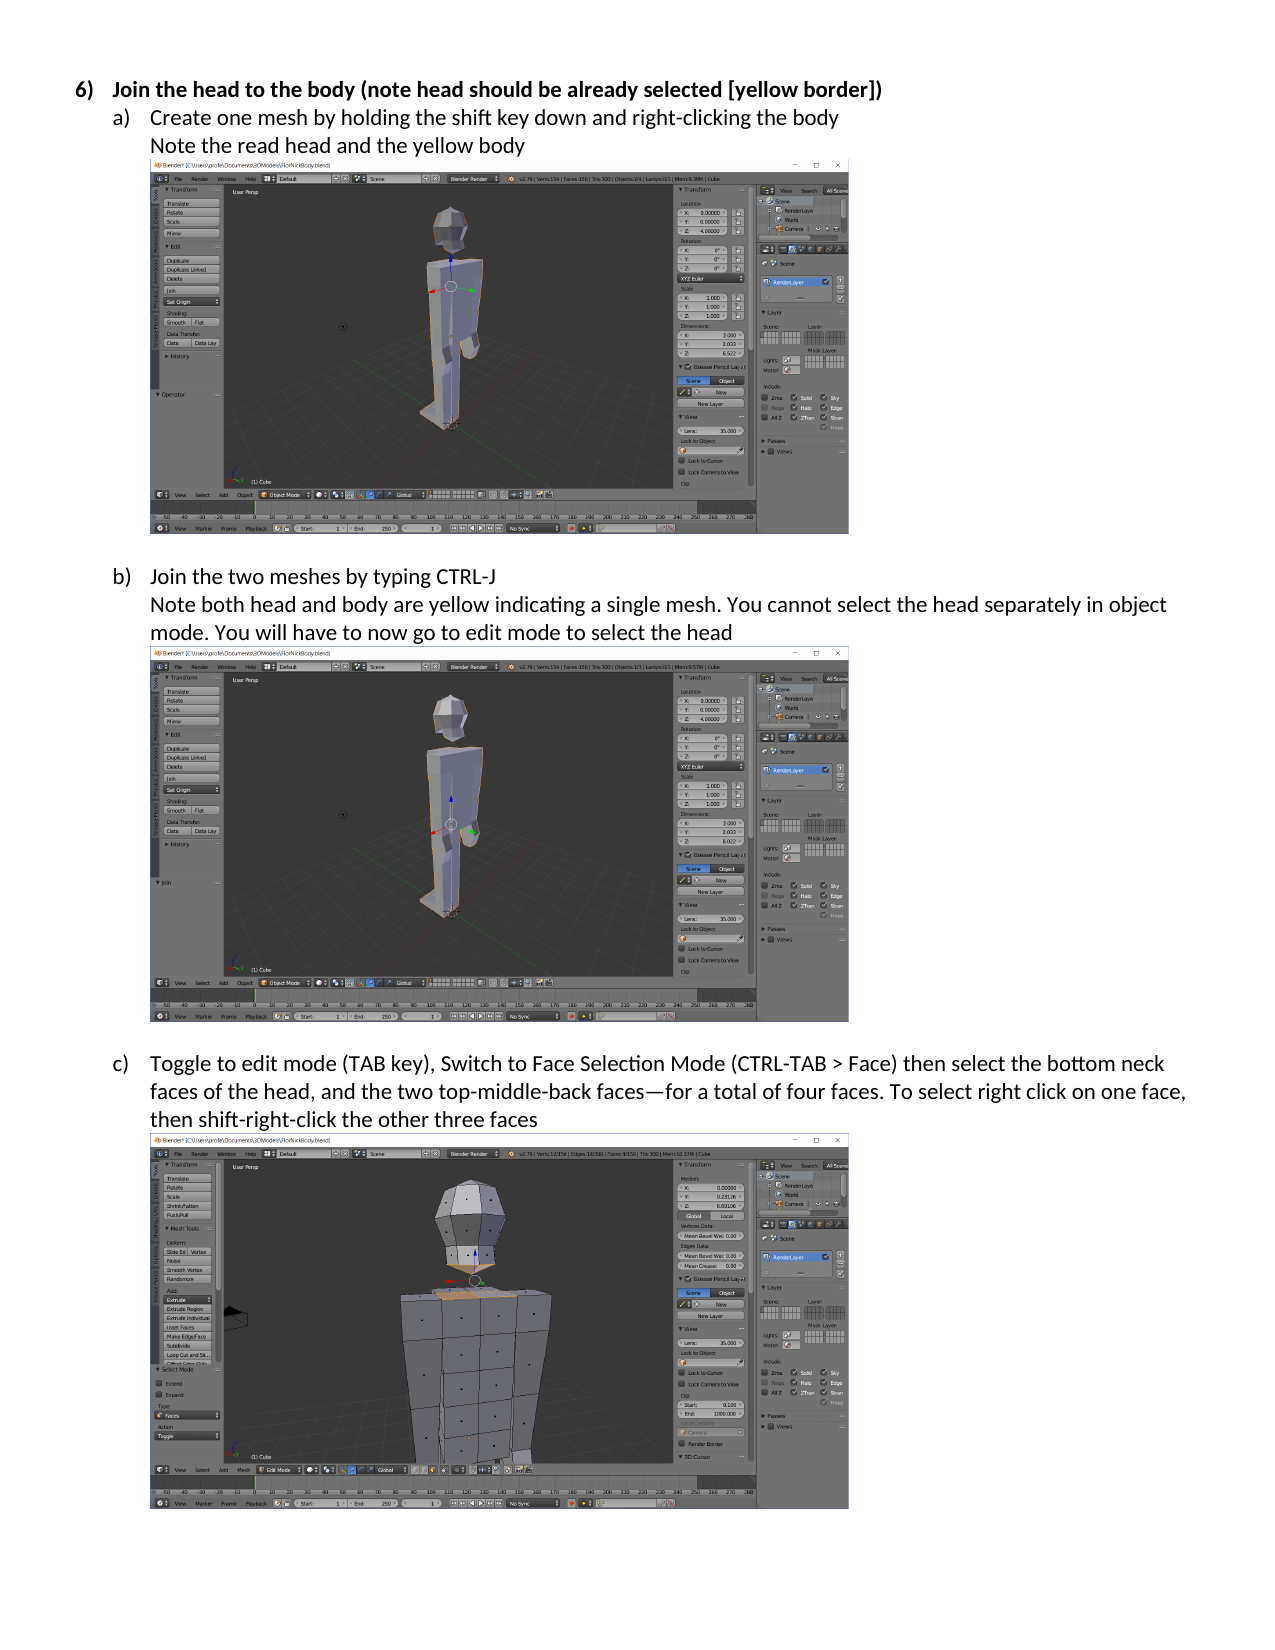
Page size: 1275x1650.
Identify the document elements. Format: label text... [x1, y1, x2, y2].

list Join the two meshes by typing CTRL-J Note both head and body are yellow indicating a single mesh. You cannot select the head separately in object mode. You will have to now go to edit mode to select the head [112, 562, 1200, 1049]
list Create one mesh by holding the shift key down and right-clicking the body Note the read head and the yellow body [112, 103, 1200, 562]
list Toggle to edit mode (TAB key), Switch to Face Selection Mode (CTRL-TAB > Face) then select the bottom neck faces of the head, and the two top-middle-back faces—for a total of four faces. To select right click on one face, then shift-right-click the other three faces [112, 1049, 1200, 1536]
list Join the head to the body (note head should be already selected [yellow border]) [75, 75, 1200, 103]
